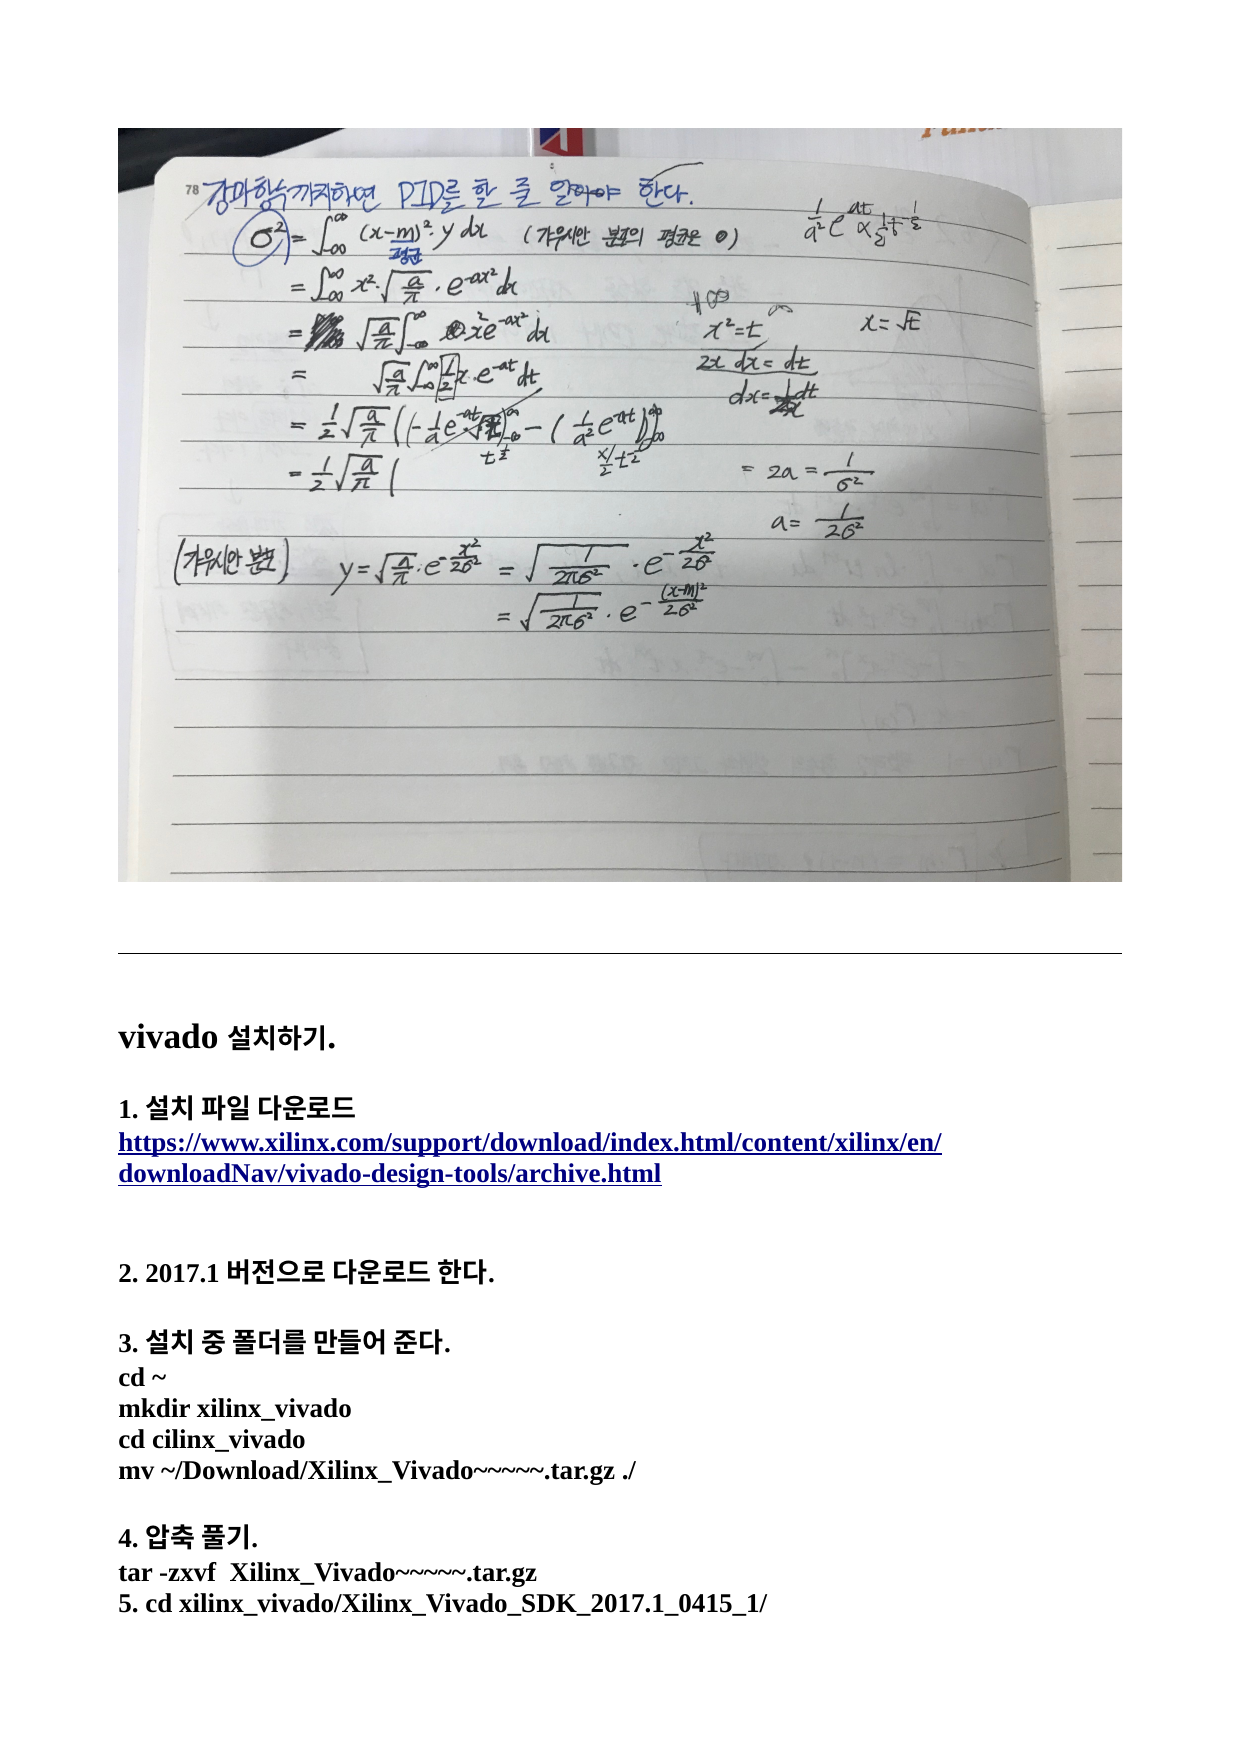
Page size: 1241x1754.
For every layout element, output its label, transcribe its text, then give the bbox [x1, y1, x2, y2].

text cd ~ [118, 1361, 1122, 1392]
text 4. 압축 풀기. [118, 1516, 1122, 1556]
text tar -zxvf Xilinx_Vivado~~~~~.tar.gz [118, 1556, 1122, 1587]
text mv ~/Download/Xilinx_Vivado~~~~~.tar.gz ./ [118, 1454, 1122, 1485]
text mkdir xilinx_vivado [118, 1392, 1122, 1423]
text cd cilinx_vivado [118, 1423, 1122, 1454]
text 1. 설치 파일 다운로드 [118, 1087, 1122, 1126]
text https://www.xilinx.com/support/download/index.html/content/xilinx/en/downloadNav/vivado-design-tools/archive.html [118, 1126, 1122, 1189]
picture [118, 128, 1123, 882]
text 3. 설치 중 폴더를 만들어 준다. [118, 1321, 1122, 1361]
text 5. cd xilinx_vivado/Xilinx_Vivado_SDK_2017.1_0415_1/ [118, 1587, 1122, 1618]
text vivado 설치하기. [118, 1015, 1122, 1056]
text 2. 2017.1 버전으로 다운로드 한다. [118, 1251, 1122, 1290]
